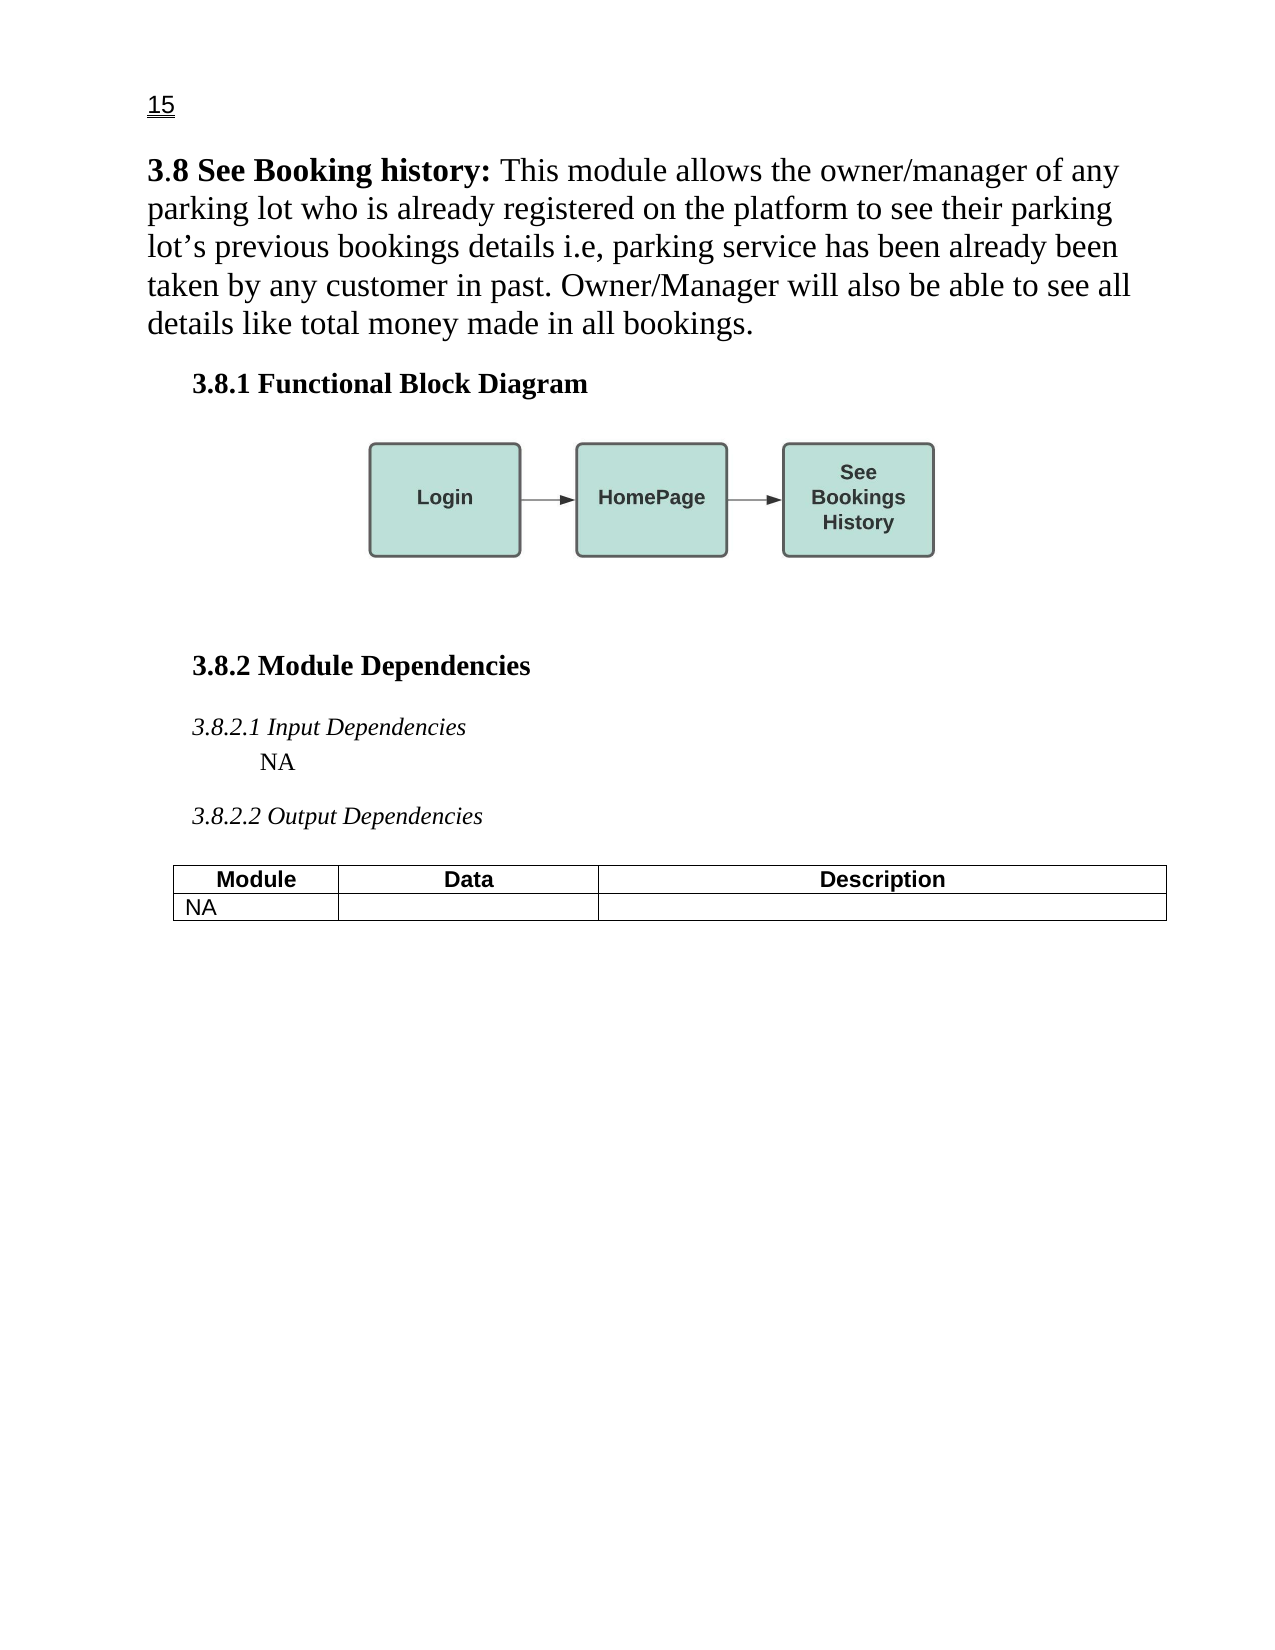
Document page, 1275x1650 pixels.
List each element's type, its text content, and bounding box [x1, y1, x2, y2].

picture [332, 406, 971, 594]
subtitle 3.8.2.1 Input Dependencies [147, 712, 1156, 741]
text 3.8 See Booking history: This module allows the owner/manager of any parking lot who is already registered on the platform to see their parking lot’s previous bookings details i.e, parking service has been already been taken by any customer in past. Owner/Manager will also be able to see all details like total money made in all bookings. [147, 150, 1156, 342]
table_cell [339, 894, 598, 920]
table_header Description [599, 866, 1166, 892]
text NA [237, 747, 1156, 776]
subtitle 3.8.2 Module Dependencies [147, 648, 1156, 681]
subtitle 3.8.1 Functional Block Diagram [147, 367, 1156, 400]
table_cell NA [174, 894, 338, 920]
table_header Module [174, 866, 338, 892]
subtitle 3.8.2.2 Output Dependencies [147, 801, 1156, 830]
table_header Data [339, 866, 598, 892]
table_cell [599, 894, 1166, 920]
